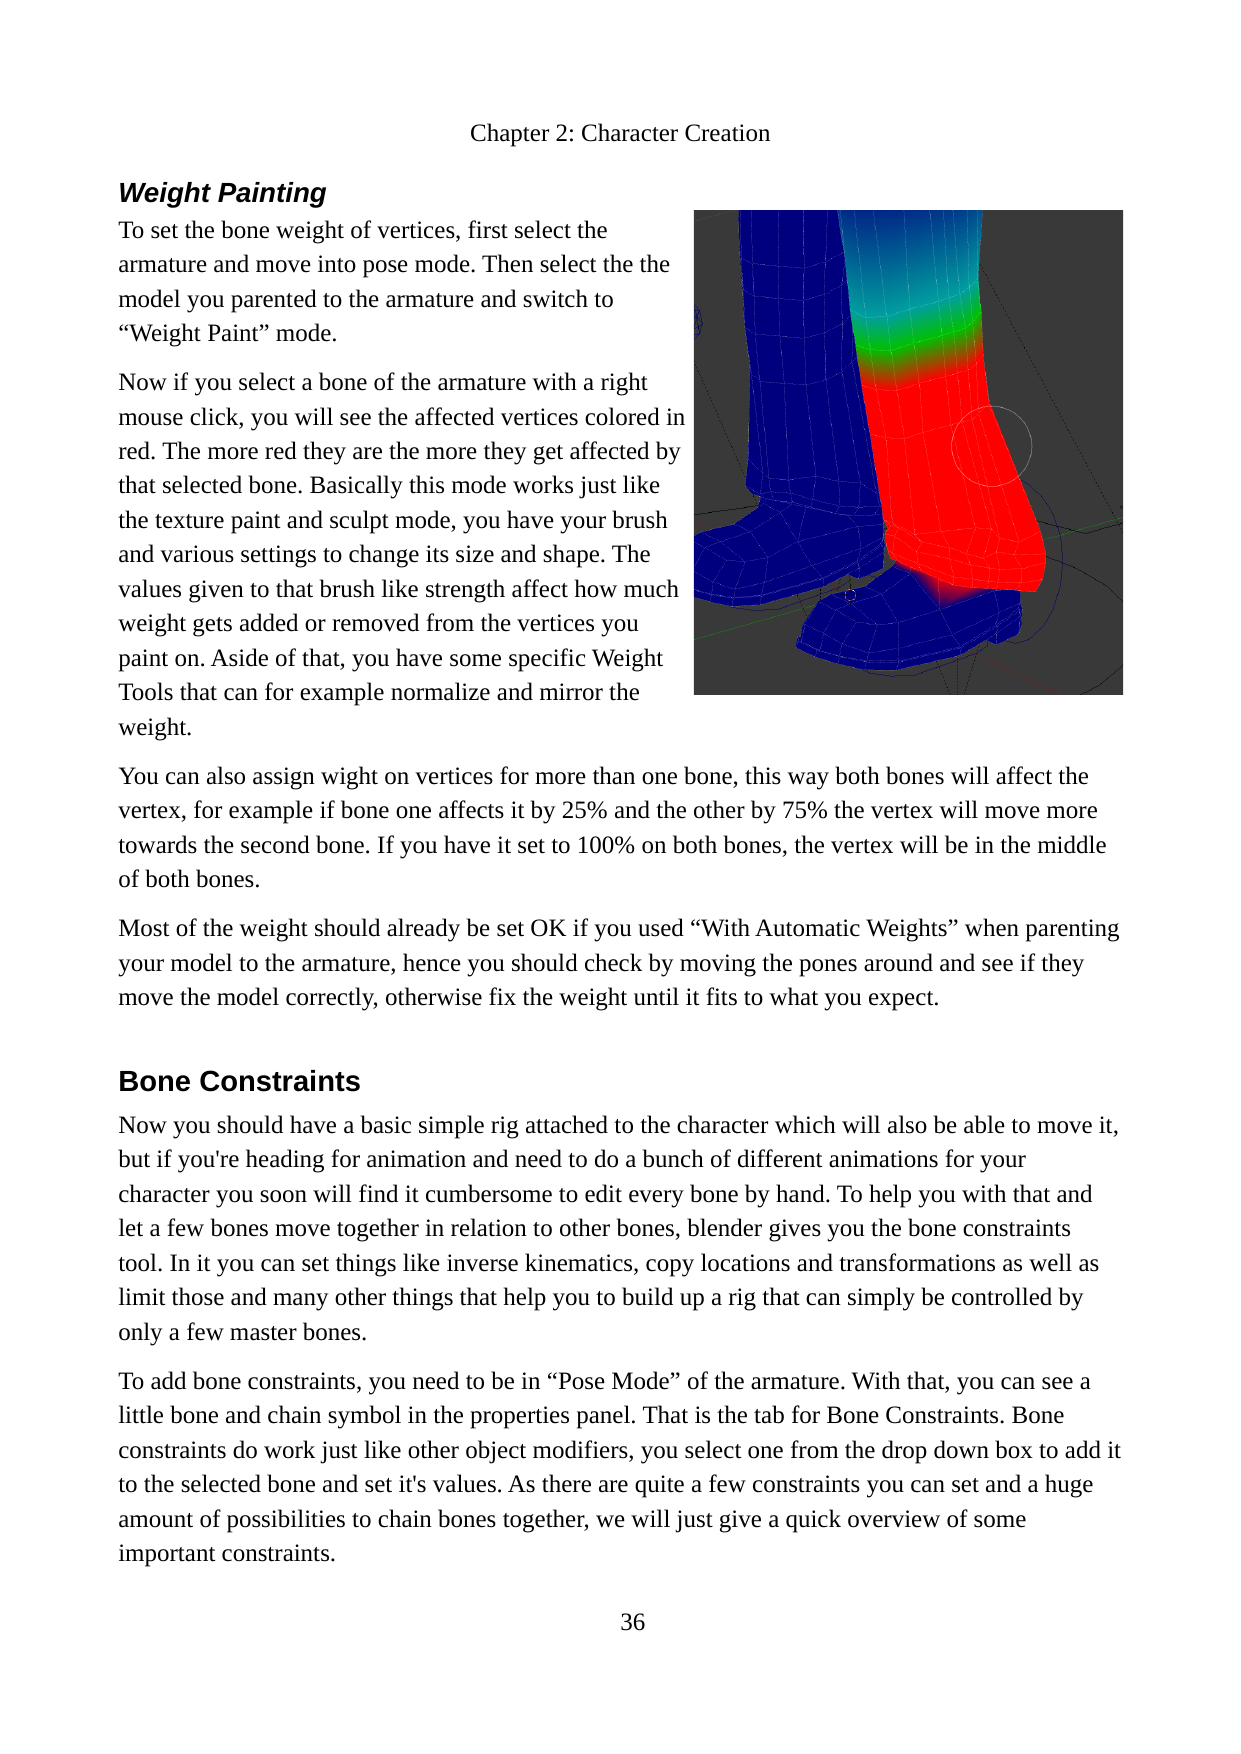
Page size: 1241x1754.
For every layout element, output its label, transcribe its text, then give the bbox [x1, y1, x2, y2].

text Most of the weight should already be set OK if you used “With Automatic Weights” when parenting your model to the armature, hence you should check by moving the pones around and see if they move the model correctly, otherwise fix the weight until it fits to what you expect. [118, 913, 1122, 1011]
text To add bone constraints, you need to be in “Pose Mode” of the armature. With that, you can see a little bone and chain symbol in the properties panel. That is the tab for Bone Constraints. Bone constraints do work just like other object modifiers, you select one from the drop down box to add it to the selected bone and set it's values. As there are quite a few constraints you can set and a huge amount of possibilities to chain bones together, we will just give a quick overview of some important constraints. [118, 1366, 1122, 1567]
text Now you should have a basic simple rig attached to the character which will also be able to move it, but if you're heading for animation and need to do a bunch of different animations for your character you soon will find it cumbersome to edit every bone by hand. To help you with that and let a few bones move together in relation to other bones, blender gives you the bone constraints tool. In it you can set things like inverse kinematics, copy locations and transformations as well as limit those and many other things that help you to build up a rig that can simply be controlled by only a few master bones. [118, 1110, 1122, 1346]
text To set the bone weight of vertices, first select the armature and move into pose mode. Then select the the model you parented to the armature and switch to “Weight Paint” mode. [118, 215, 693, 347]
text You can also assign wight on vertices for more than one bone, this way both bones will affect the vertex, for example if bone one affects it by 25% and the other by 75% the vertex will move more towards the second bone. If you have it set to 100% on both bones, the vertex will be in the middle of both bones. [118, 761, 1122, 893]
picture [693, 210, 1124, 695]
text Now if you select a bone of the armature with a right mouse click, you will see the affected vertices colored in red. The more red they are the more they get affected by that selected bone. Basically this mode works just like the texture paint and sculpt mode, you have your brush and various settings to change its size and shape. The values given to that brush like strength affect how much weight gets added or removed from the vertices you paint on. Aside of that, you have some specific Weight Tools that can for example normalize and mirror the weight. [118, 367, 1122, 741]
subtitle Weight Painting [118, 176, 1122, 208]
subtitle Bone Constraints [118, 1064, 1122, 1098]
